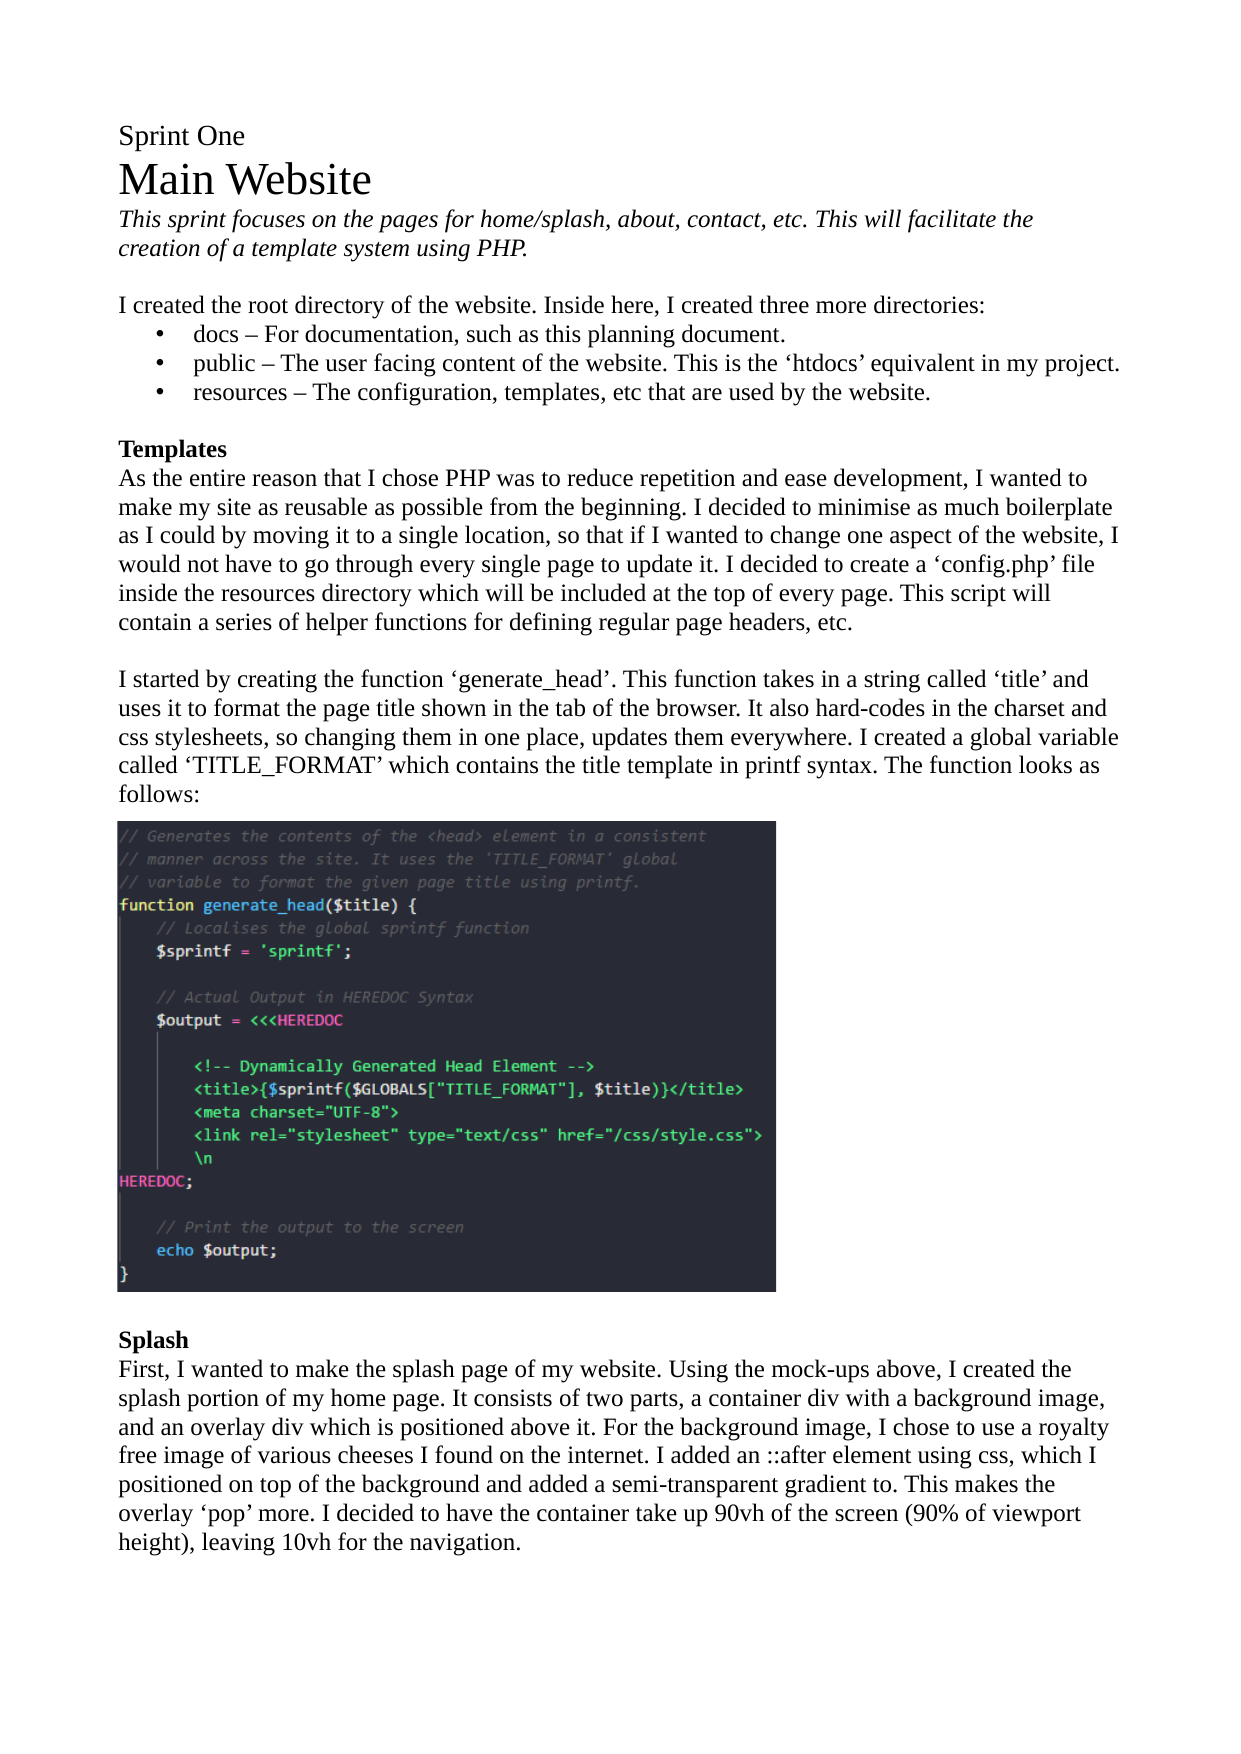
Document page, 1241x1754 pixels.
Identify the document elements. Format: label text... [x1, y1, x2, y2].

text I created the root directory of the website. Inside here, I created three more directories: [118, 291, 1122, 319]
text Sprint One [118, 118, 1122, 152]
text First, I wanted to make the splash page of my website. Using the mock-ups above, I created the splash portion of my home page. It consists of two parts, a container div with a background image, and an overlay div which is positioned above it. For the background image, I chose to use a royalty free image of various cheeses I found on the internet. I added an ::after element using css, which I positioned on top of the background and added a semi-transparent gradient to. This makes the overlay ‘pop’ more. I decided to have the container take up 90vh of the screen (90% of viewport height), leaving 10vh for the navigation. [118, 1354, 1122, 1556]
text Main Website [118, 152, 1122, 204]
text This sprint focuses on the pages for home/splash, about, contact, etc. This will facilitate the creation of a template system using PHP. [118, 204, 1122, 262]
list public – The user facing content of the website. This is the ‘htdocs’ equivalent in my project. [156, 348, 1122, 377]
list resources – The configuration, templates, etc that are used by the website. [156, 377, 1122, 406]
text Templates [118, 434, 1122, 463]
list docs – For documentation, such as this planning document. [156, 319, 1122, 348]
text Splash [118, 1326, 1122, 1354]
text I started by creating the function ‘generate_head’. This function takes in a string called ‘title’ and uses it to format the page title shown in the tab of the browser. It also hard-codes in the charset and css stylesheets, so changing them in one place, updates them everywhere. I created a global variable called ‘TITLE_FORMAT’ which contains the title template in printf syntax. The function looks as follows: [118, 664, 1122, 808]
picture [117, 821, 777, 1292]
text As the entire reason that I chose PHP was to reduce repetition and ease development, I wanted to make my site as reusable as possible from the beginning. I decided to minimise as much boilerplate as I could by moving it to a single location, so that if I wanted to change one aspect of the website, I would not have to go through every single page to update it. I decided to create a ‘config.php’ file inside the resources directory which will be included at the top of every page. This script will contain a series of helper functions for defining regular page headers, etc. [118, 463, 1122, 636]
